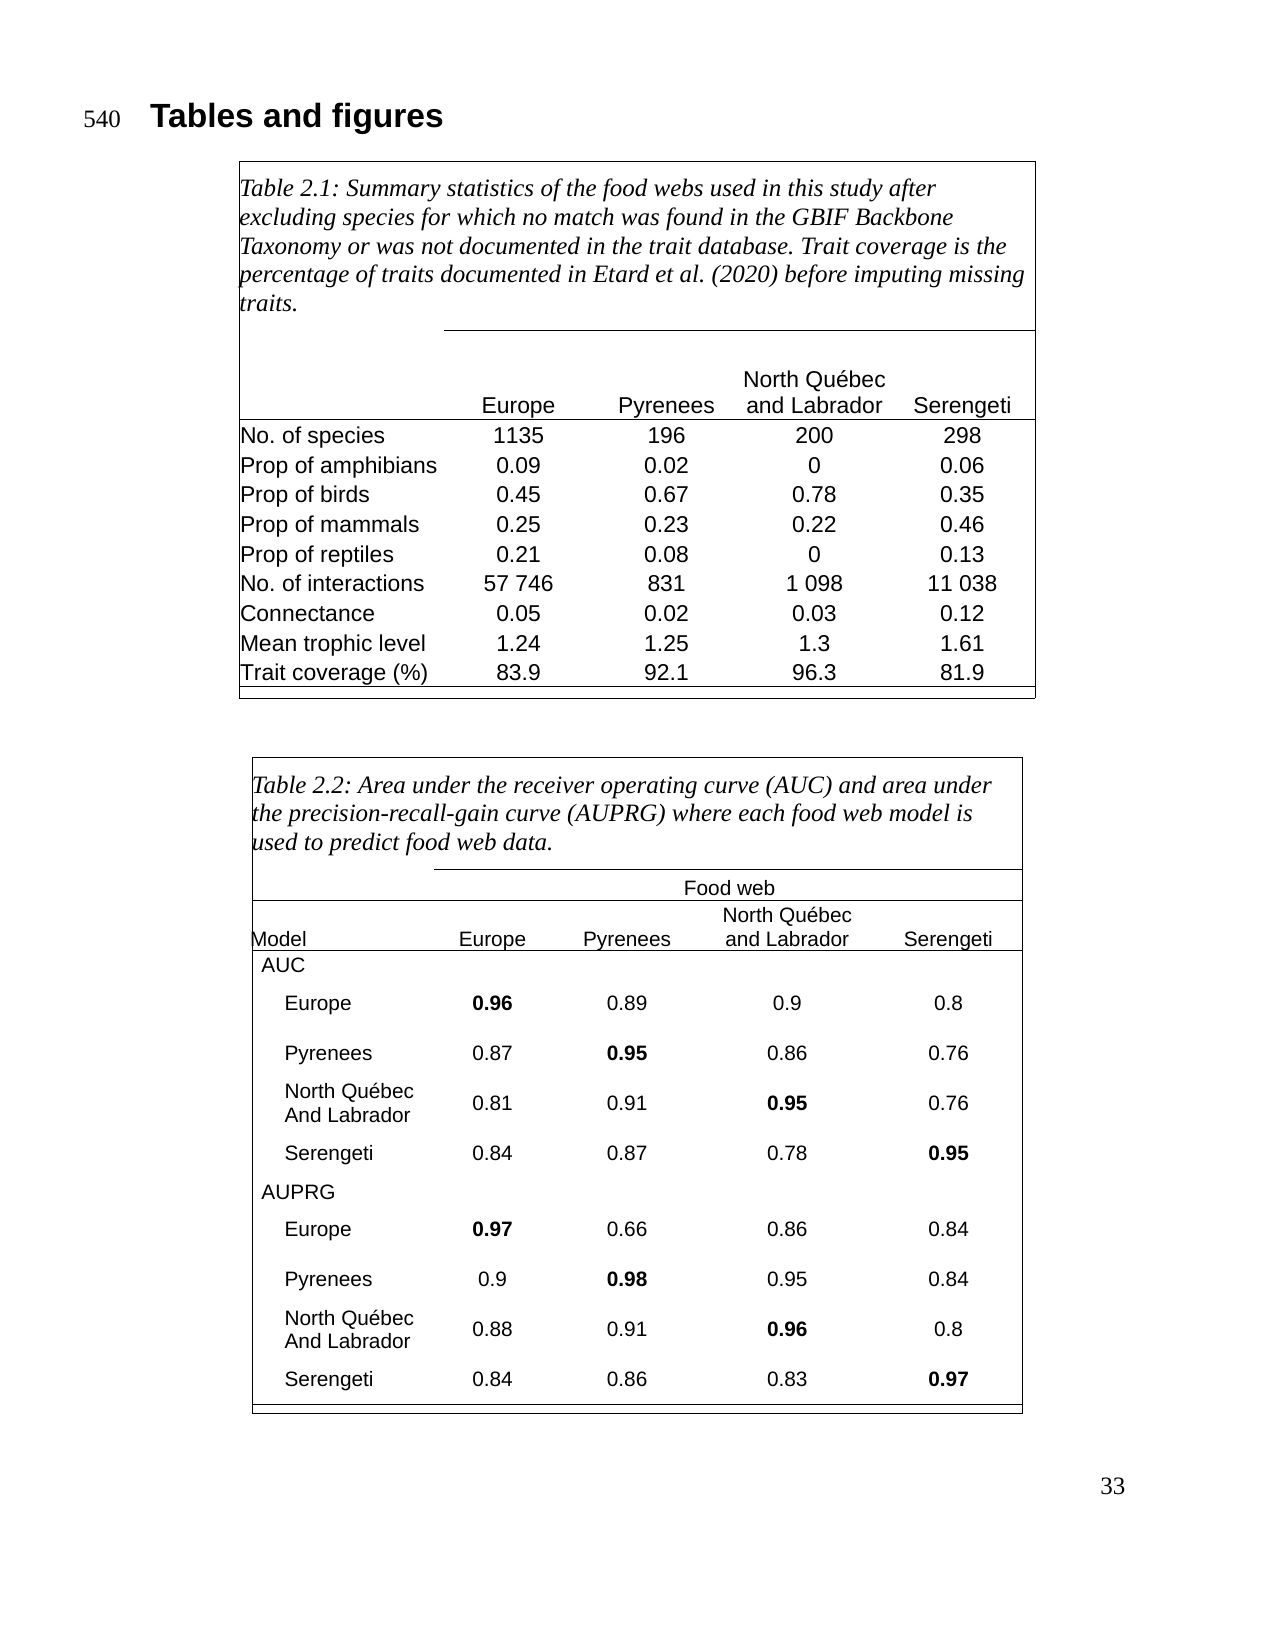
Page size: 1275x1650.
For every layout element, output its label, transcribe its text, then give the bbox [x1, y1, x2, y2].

table_cell North Québec And Labrador [253, 1304, 434, 1353]
table_cell 0.84 [871, 1204, 1022, 1253]
table_cell Serengeti [871, 901, 1022, 950]
table_cell 0.08 [592, 537, 740, 567]
table_cell 96.3 [740, 656, 888, 686]
table_cell 0.97 [434, 1204, 551, 1253]
table_cell [434, 1177, 551, 1203]
table_cell Europe [253, 1204, 434, 1253]
table_cell Serengeti [253, 1127, 434, 1177]
table_cell 1135 [444, 420, 592, 448]
table_cell 0.78 [740, 478, 888, 508]
table_cell 196 [592, 420, 740, 448]
table_cell 0.9 [703, 977, 871, 1027]
table_cell 0.87 [434, 1027, 551, 1077]
table_cell 200 [740, 420, 888, 448]
table_cell 0.21 [444, 537, 592, 567]
table_cell [551, 1177, 703, 1203]
table_cell 0.35 [888, 478, 1035, 508]
table_cell 0.23 [592, 508, 740, 537]
table_cell Europe [253, 977, 434, 1027]
table_cell 1.3 [740, 626, 888, 656]
table_cell 298 [888, 420, 1035, 448]
table_cell 0.09 [444, 448, 592, 478]
table_cell 0.9 [434, 1254, 551, 1303]
table_cell 0.02 [592, 448, 740, 478]
table_cell Trait coverage (%) [240, 656, 444, 686]
table_cell 0.95 [871, 1127, 1022, 1177]
table_header [253, 869, 434, 900]
table_cell 0.87 [551, 1127, 703, 1177]
table_header Europe [444, 331, 592, 418]
table_cell Europe [434, 901, 551, 950]
table_cell [551, 951, 703, 977]
table_cell 0.46 [888, 508, 1035, 537]
table_header [240, 330, 444, 418]
table_cell 0.86 [703, 1027, 871, 1077]
table_cell 1.25 [592, 626, 740, 656]
table_cell North Québec And Labrador [253, 1077, 434, 1127]
table_cell 0.8 [871, 977, 1022, 1027]
table_cell 1.61 [888, 626, 1035, 656]
table_cell Prop of reptiles [240, 537, 444, 567]
table_cell [703, 1177, 871, 1203]
table_cell 0.03 [740, 597, 888, 626]
table_cell 57 746 [444, 567, 592, 597]
table_header Pyrenees [592, 331, 740, 418]
table_cell 0.86 [703, 1204, 871, 1253]
table_cell 11 038 [888, 567, 1035, 597]
table_header North Québec and Labrador [740, 331, 888, 418]
table_cell 0.83 [703, 1354, 871, 1403]
table_cell 0.81 [434, 1077, 551, 1127]
table_cell 0.12 [888, 597, 1035, 626]
table_cell 0.96 [434, 977, 551, 1027]
table_cell 0.89 [551, 977, 703, 1027]
table_cell 0.88 [434, 1304, 551, 1353]
table_cell Pyrenees [551, 901, 703, 950]
table_cell 0.76 [871, 1077, 1022, 1127]
table_cell 1 098 [740, 567, 888, 597]
table_cell 0.95 [703, 1254, 871, 1303]
table_cell 1.24 [444, 626, 592, 656]
table_cell AUC [253, 951, 434, 977]
table_cell 81.9 [888, 656, 1035, 686]
table_cell 0.91 [551, 1077, 703, 1127]
table_cell 0.45 [444, 478, 592, 508]
table_cell 0.8 [871, 1304, 1022, 1353]
table_cell 0.06 [888, 448, 1035, 478]
table_cell Mean trophic level [240, 626, 444, 656]
table_cell North Québec and Labrador [703, 901, 871, 950]
table_header Serengeti [888, 331, 1035, 418]
table_cell Prop of mammals [240, 508, 444, 537]
table_cell [871, 951, 1022, 977]
table_cell 0.84 [871, 1254, 1022, 1303]
table_cell 0.84 [434, 1354, 551, 1403]
table_cell 92.1 [592, 656, 740, 686]
table_cell 0.02 [592, 597, 740, 626]
table_cell 0.91 [551, 1304, 703, 1353]
subtitle Tables and figures [150, 96, 1125, 134]
table_cell Connectance [240, 597, 444, 626]
table_cell 0.05 [444, 597, 592, 626]
table_cell [434, 951, 551, 977]
table_cell [703, 951, 871, 977]
table_cell 0.98 [551, 1254, 703, 1303]
table_cell Pyrenees [253, 1027, 434, 1077]
table_cell 831 [592, 567, 740, 597]
table_cell Prop of amphibians [240, 448, 444, 478]
table_cell 0.67 [592, 478, 740, 508]
table_cell 0.22 [740, 508, 888, 537]
table_cell 0.84 [434, 1127, 551, 1177]
table_cell AUPRG [253, 1177, 434, 1203]
table_cell 0 [740, 537, 888, 567]
table_cell 83.9 [444, 656, 592, 686]
table_cell 0.25 [444, 508, 592, 537]
table_cell Model [253, 901, 434, 950]
table_cell No. of species [240, 420, 444, 448]
table_cell 0.95 [703, 1077, 871, 1127]
text Table 2.1: Summary statistics of the food webs used in this study after excluding species for which no match was found in the GBIF Backbone Taxonomy or was not documented in the trait database. Trait coverage is the percentage of traits documented in Etard et al. (2020) before imputing missing traits. [240, 173, 1035, 317]
table_cell 0.96 [703, 1304, 871, 1353]
table_cell 0 [740, 448, 888, 478]
table_header Food web [434, 870, 1022, 900]
table_cell 0.97 [871, 1354, 1022, 1403]
table_cell 0.76 [871, 1027, 1022, 1077]
table_cell 0.78 [703, 1127, 871, 1177]
table_cell Serengeti [253, 1354, 434, 1403]
table_cell No. of interactions [240, 567, 444, 597]
table_cell 0.66 [551, 1204, 703, 1253]
table_cell Prop of birds [240, 478, 444, 508]
table_cell Pyrenees [253, 1254, 434, 1303]
table_cell [871, 1177, 1022, 1203]
table_cell 0.95 [551, 1027, 703, 1077]
table_cell 0.86 [551, 1354, 703, 1403]
table_cell 0.13 [888, 537, 1035, 567]
text Table 2.2: Area under the receiver operating curve (AUC) and area under the precision-recall-gain curve (AUPRG) where each food web model is used to predict food web data. [253, 770, 1022, 856]
